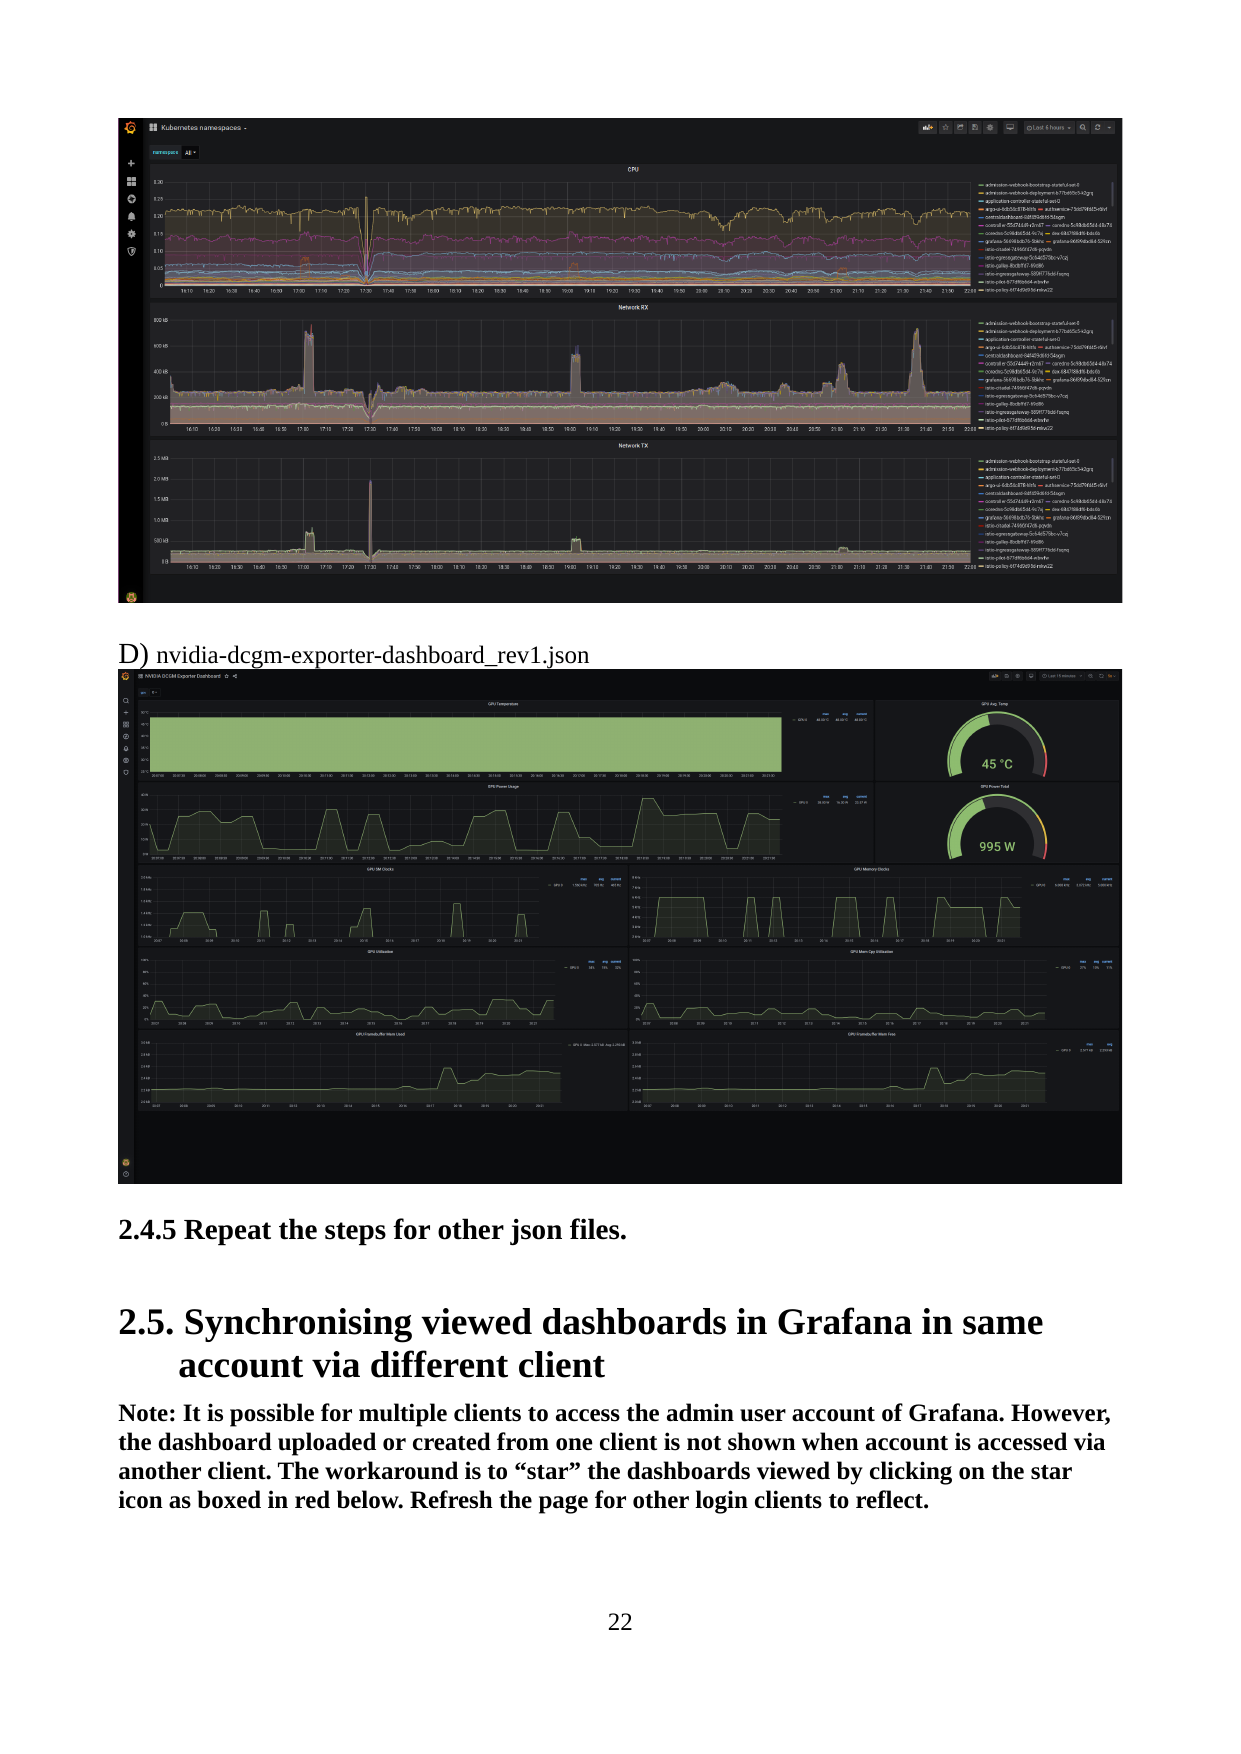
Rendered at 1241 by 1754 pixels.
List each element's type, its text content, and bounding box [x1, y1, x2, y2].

picture [118, 118, 1123, 603]
subtitle 2.5. Synchronising viewed dashboards in Grafana in same account via different client [118, 1300, 1122, 1386]
text D) nvidia-dcgm-exporter-dashboard_rev1.json [118, 636, 1122, 669]
text Note: It is possible for multiple clients to access the admin user account of Grafana. However, the dashboard uploaded or created from one client is not shown when account is accessed via another client. The workaround is to “star” the dashboards viewed by clicking on the star icon as boxed in red below. Refresh the page for other login clients to reflect. [118, 1398, 1122, 1513]
picture [118, 669, 1123, 1184]
text 2.4.5 Repeat the steps for other json files. [118, 1212, 1122, 1245]
